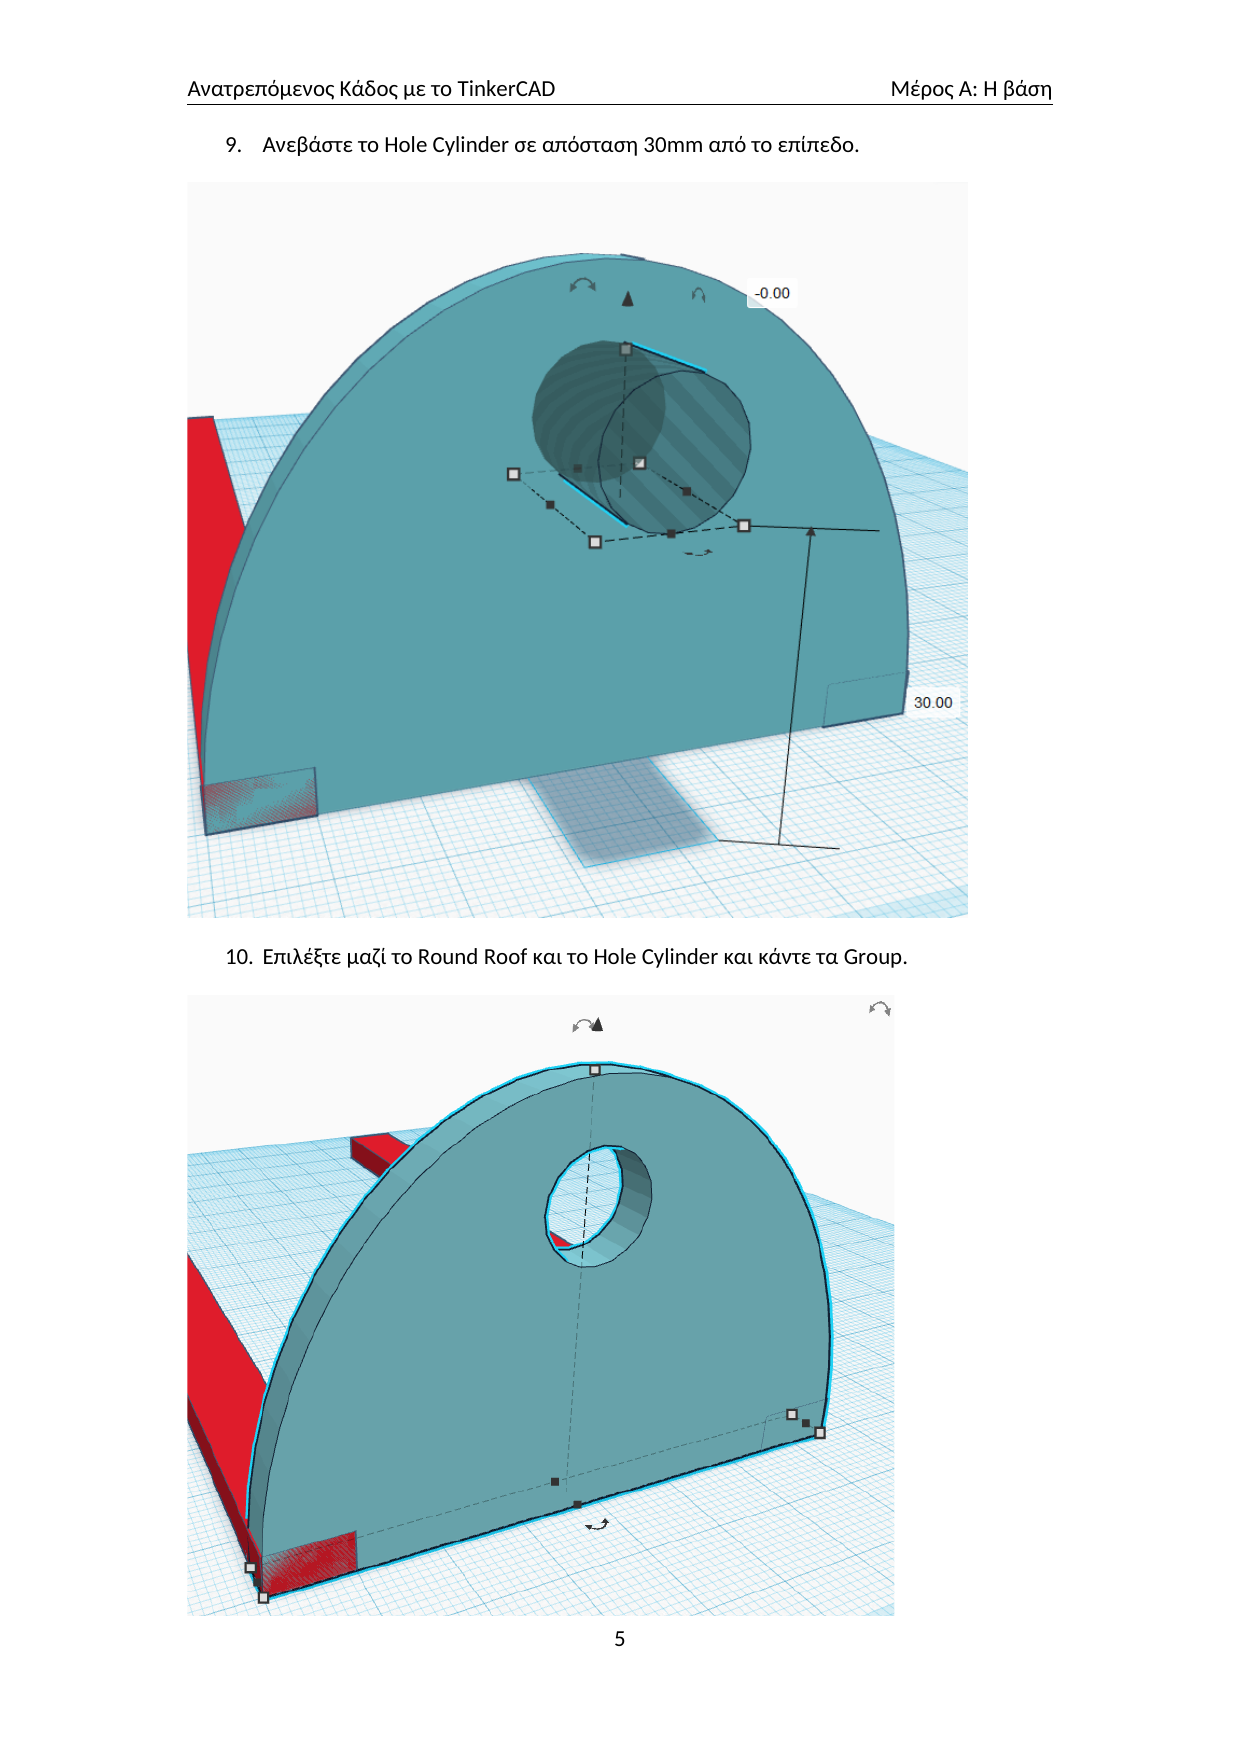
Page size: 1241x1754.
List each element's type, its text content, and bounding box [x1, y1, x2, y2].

list Επιλέξτε μαζί το Round Roof και το Hole Cylinder και κάντε τα Group. [225, 942, 1053, 970]
list Ανεβάστε το Hole Cylinder σε απόσταση 30mm από το επίπεδο. [225, 130, 1053, 158]
